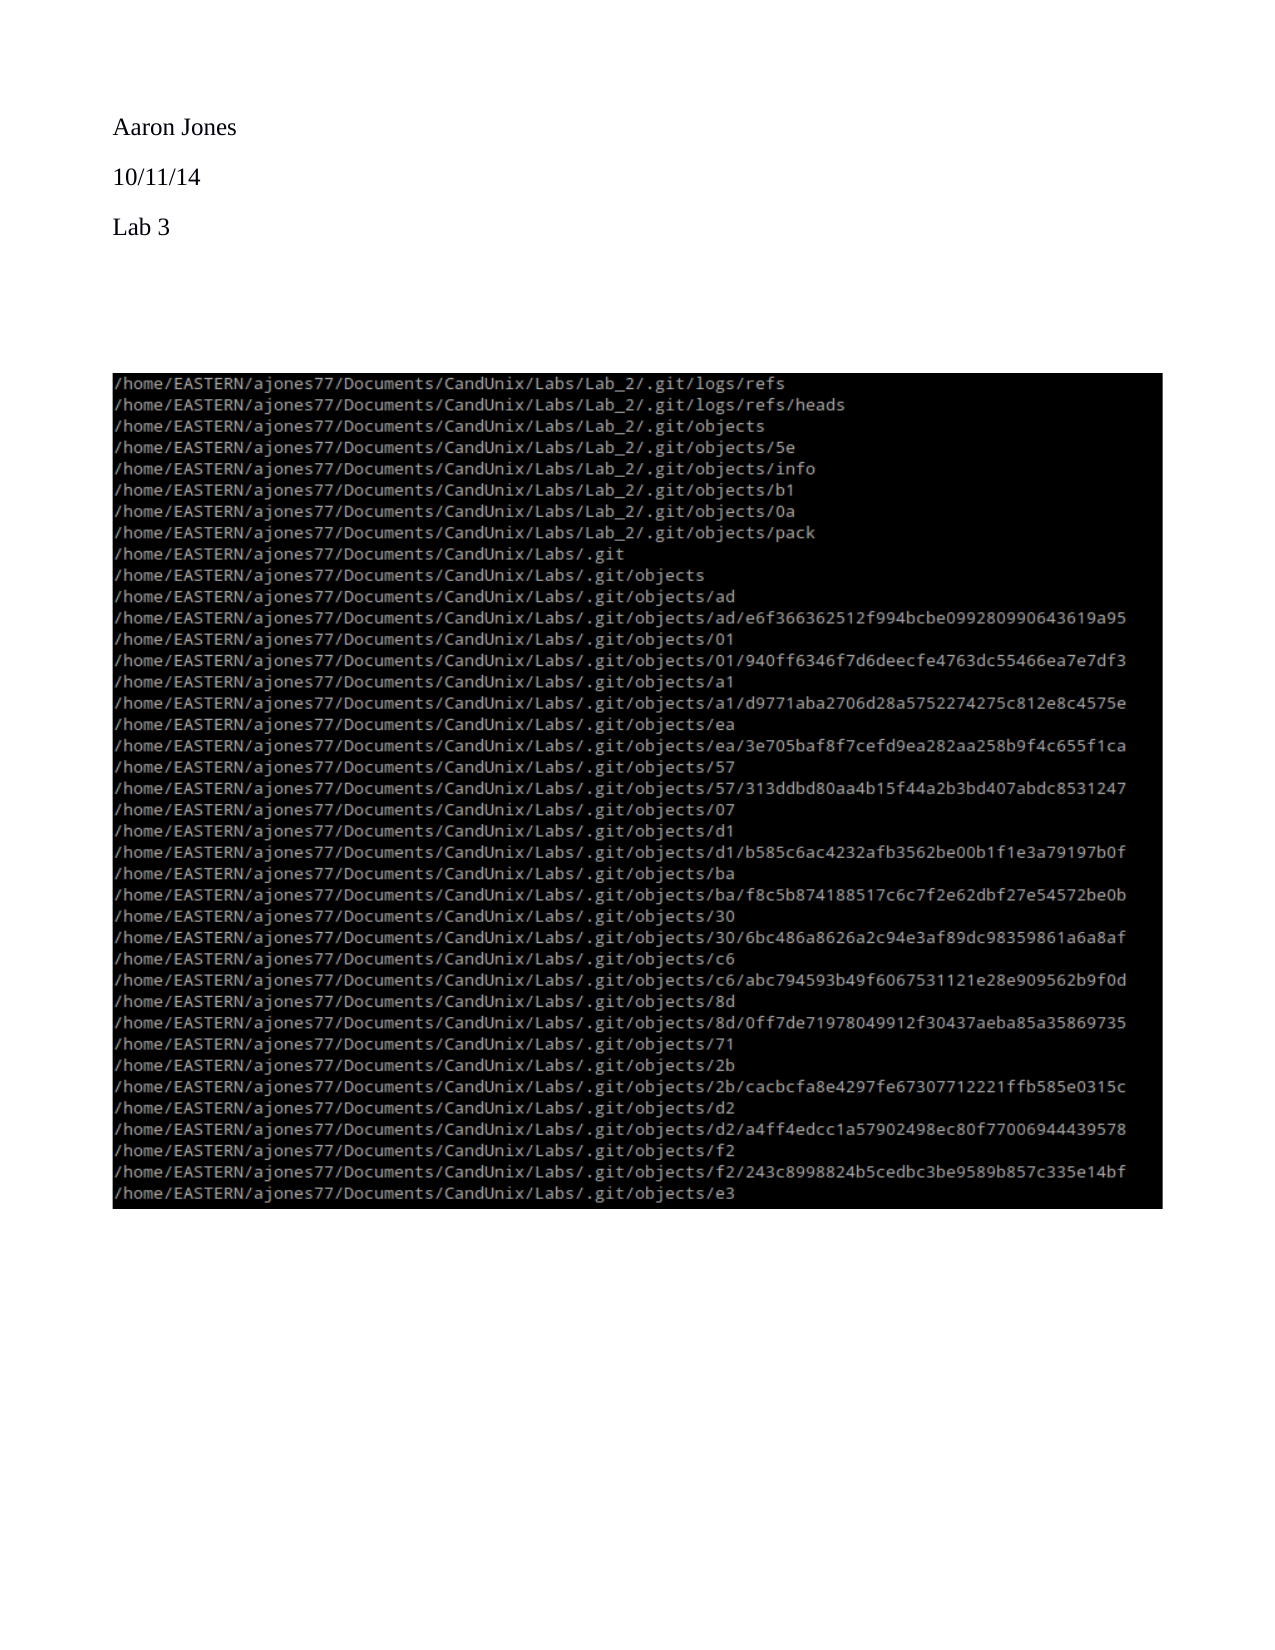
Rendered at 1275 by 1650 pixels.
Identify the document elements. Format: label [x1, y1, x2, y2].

picture [112, 373, 1163, 1209]
